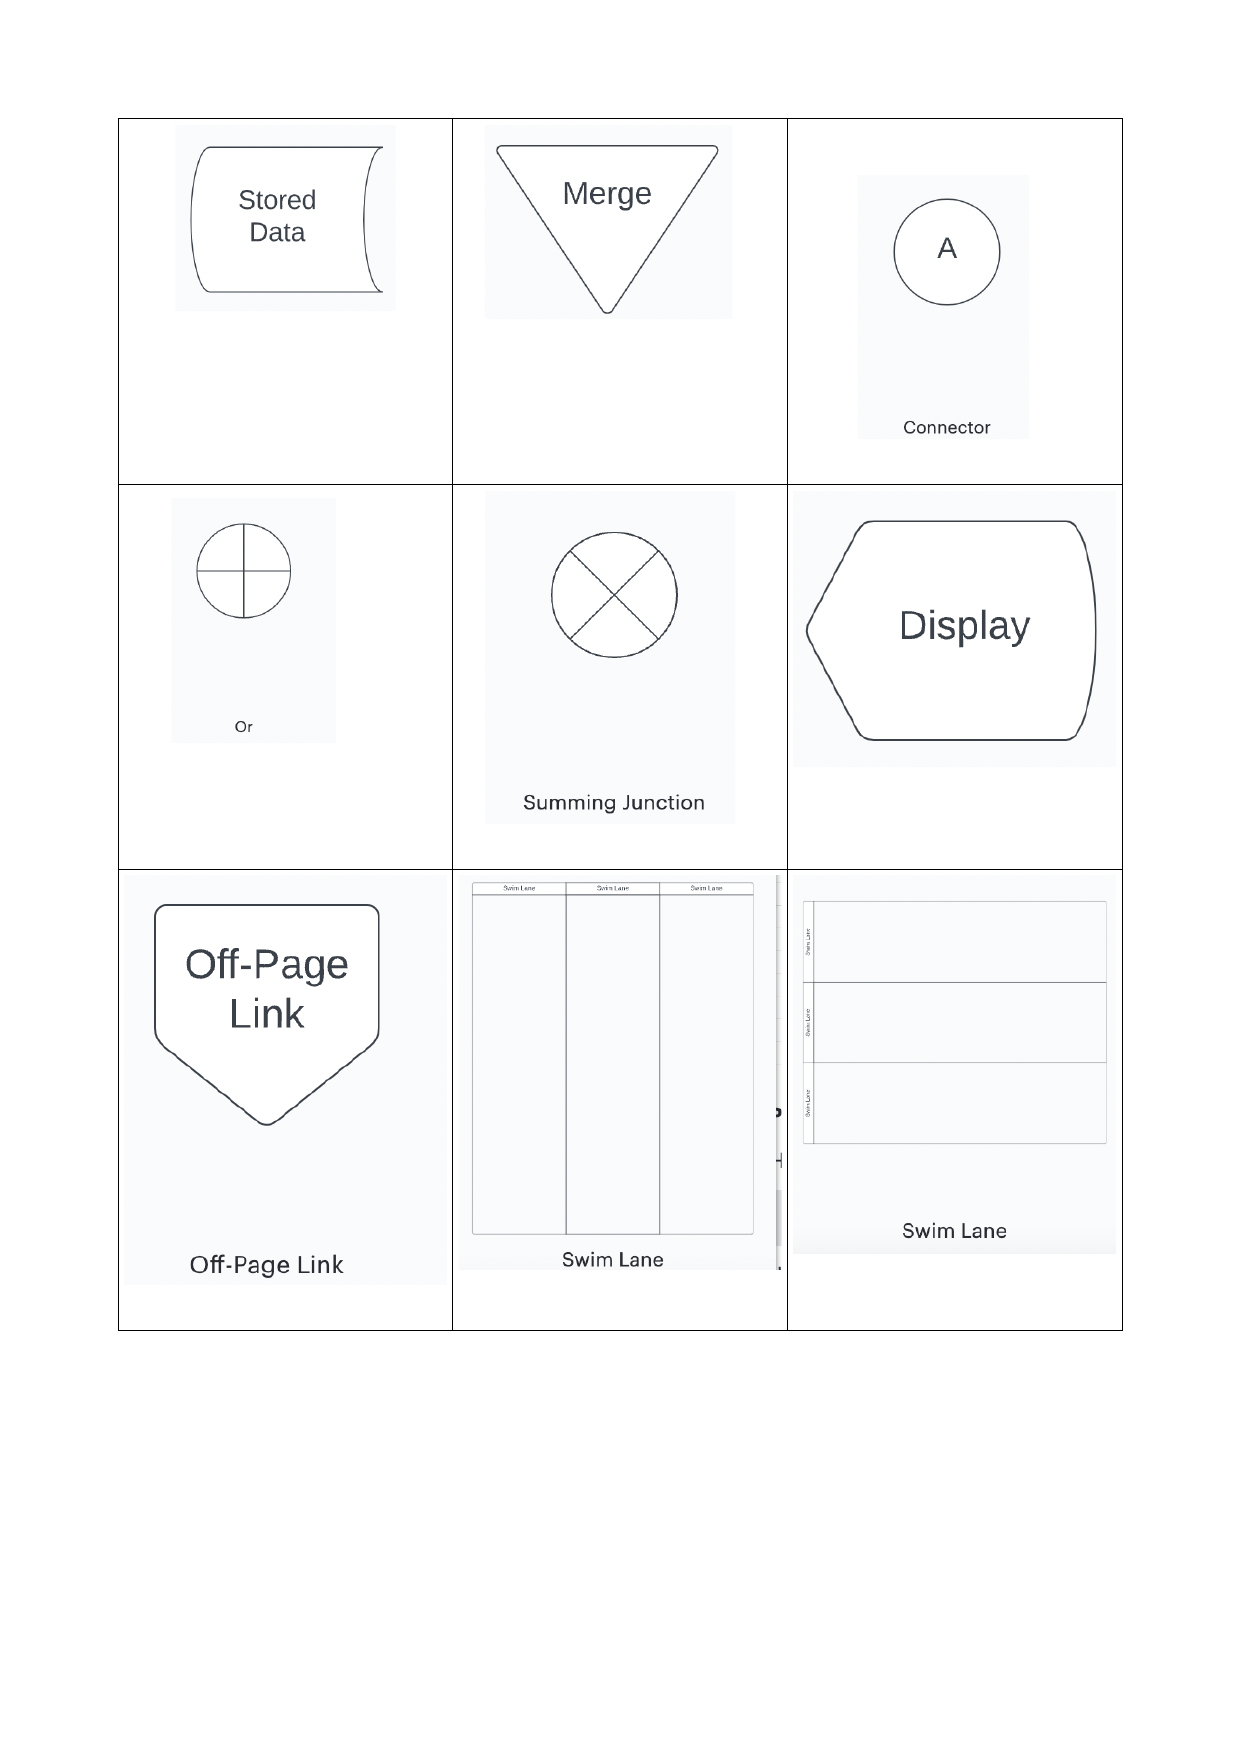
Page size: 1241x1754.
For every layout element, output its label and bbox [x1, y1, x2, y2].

table_cell [119, 870, 452, 1330]
picture [793, 491, 1117, 767]
table_cell [453, 870, 787, 1330]
table_cell [453, 485, 787, 869]
table_cell [788, 119, 1122, 484]
table_cell [119, 485, 452, 869]
picture [857, 175, 1030, 439]
picture [484, 125, 733, 319]
picture [458, 875, 782, 1270]
picture [485, 491, 736, 824]
picture [175, 125, 396, 311]
table_cell [788, 485, 1122, 869]
picture [793, 875, 1117, 1254]
table_cell [119, 119, 452, 484]
picture [123, 875, 447, 1285]
table_cell [453, 119, 787, 484]
picture [171, 498, 336, 743]
table_cell [788, 870, 1122, 1330]
